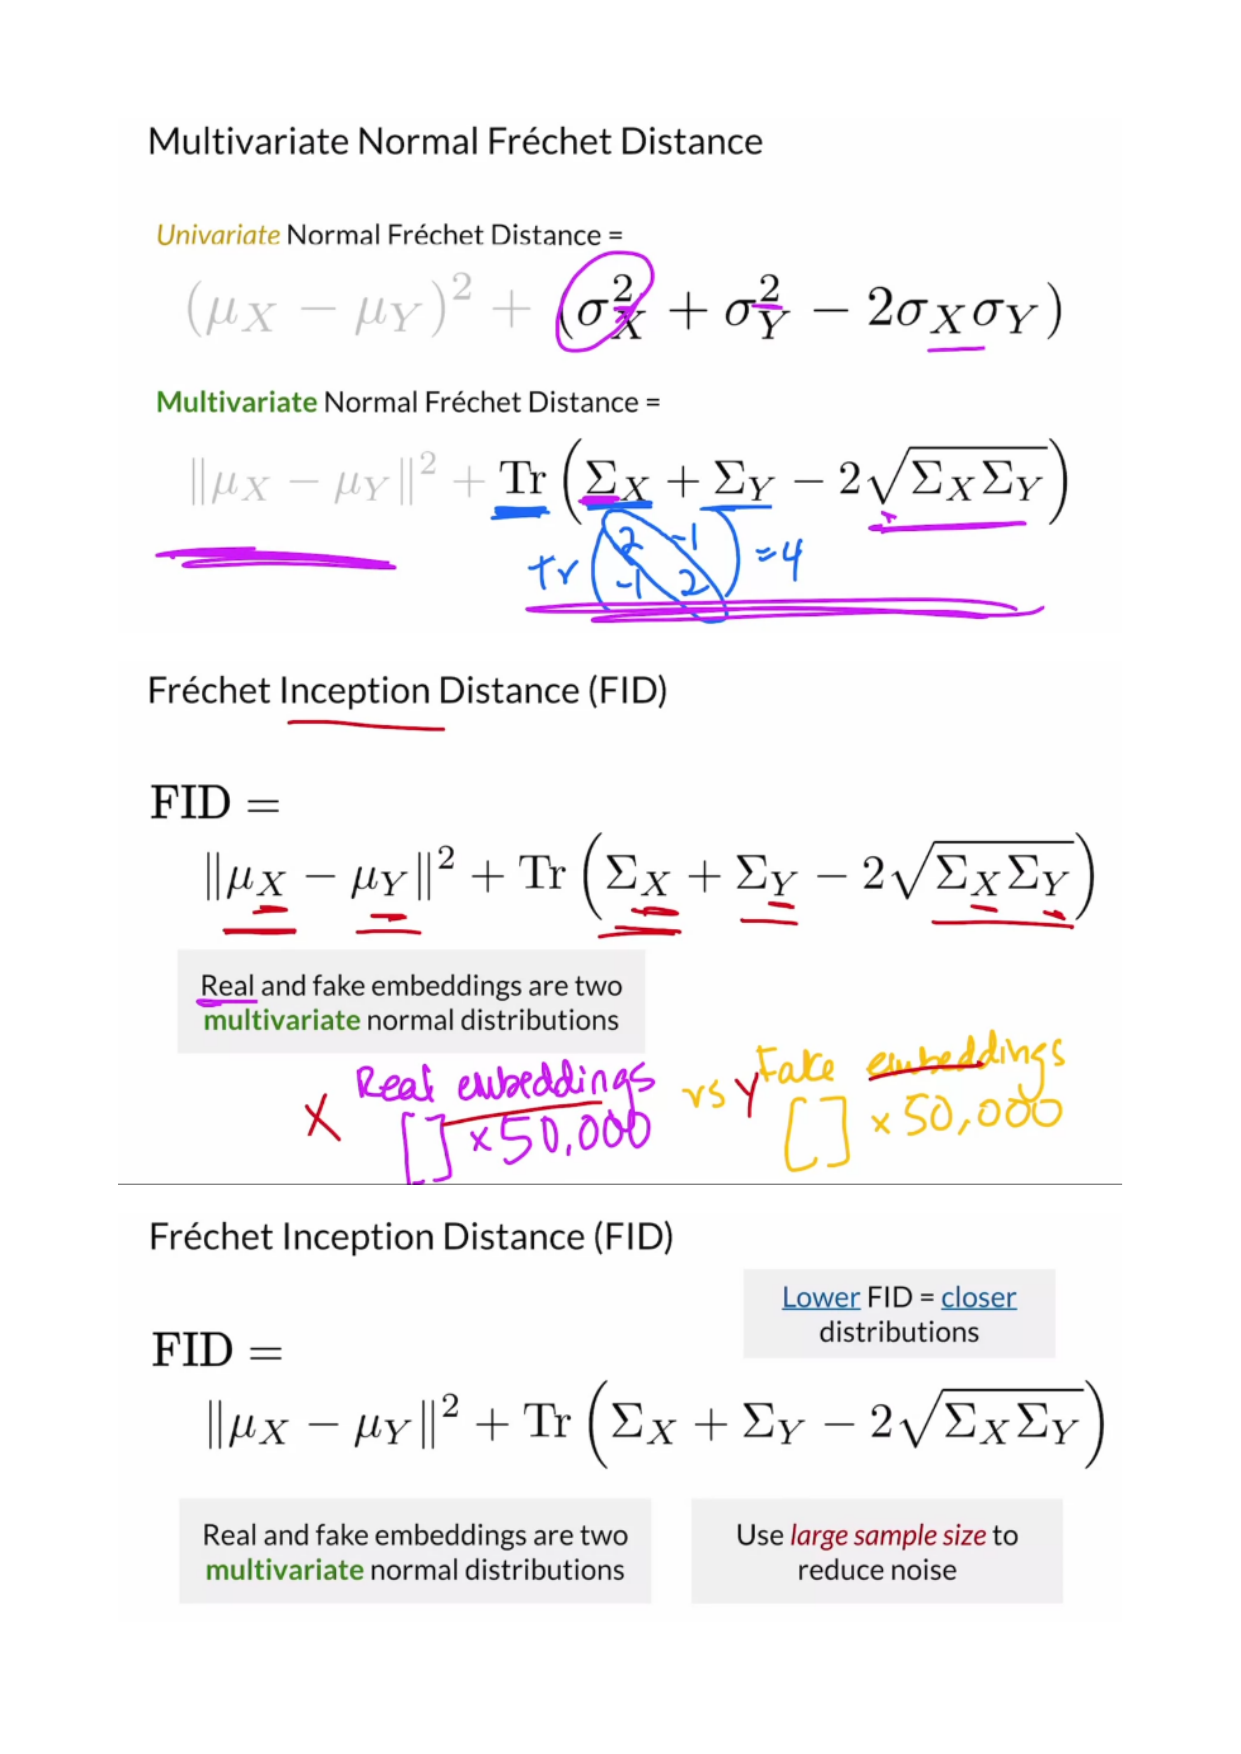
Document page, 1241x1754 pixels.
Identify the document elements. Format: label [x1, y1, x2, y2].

picture [118, 661, 1123, 1185]
picture [118, 118, 1123, 633]
picture [118, 1213, 1123, 1622]
